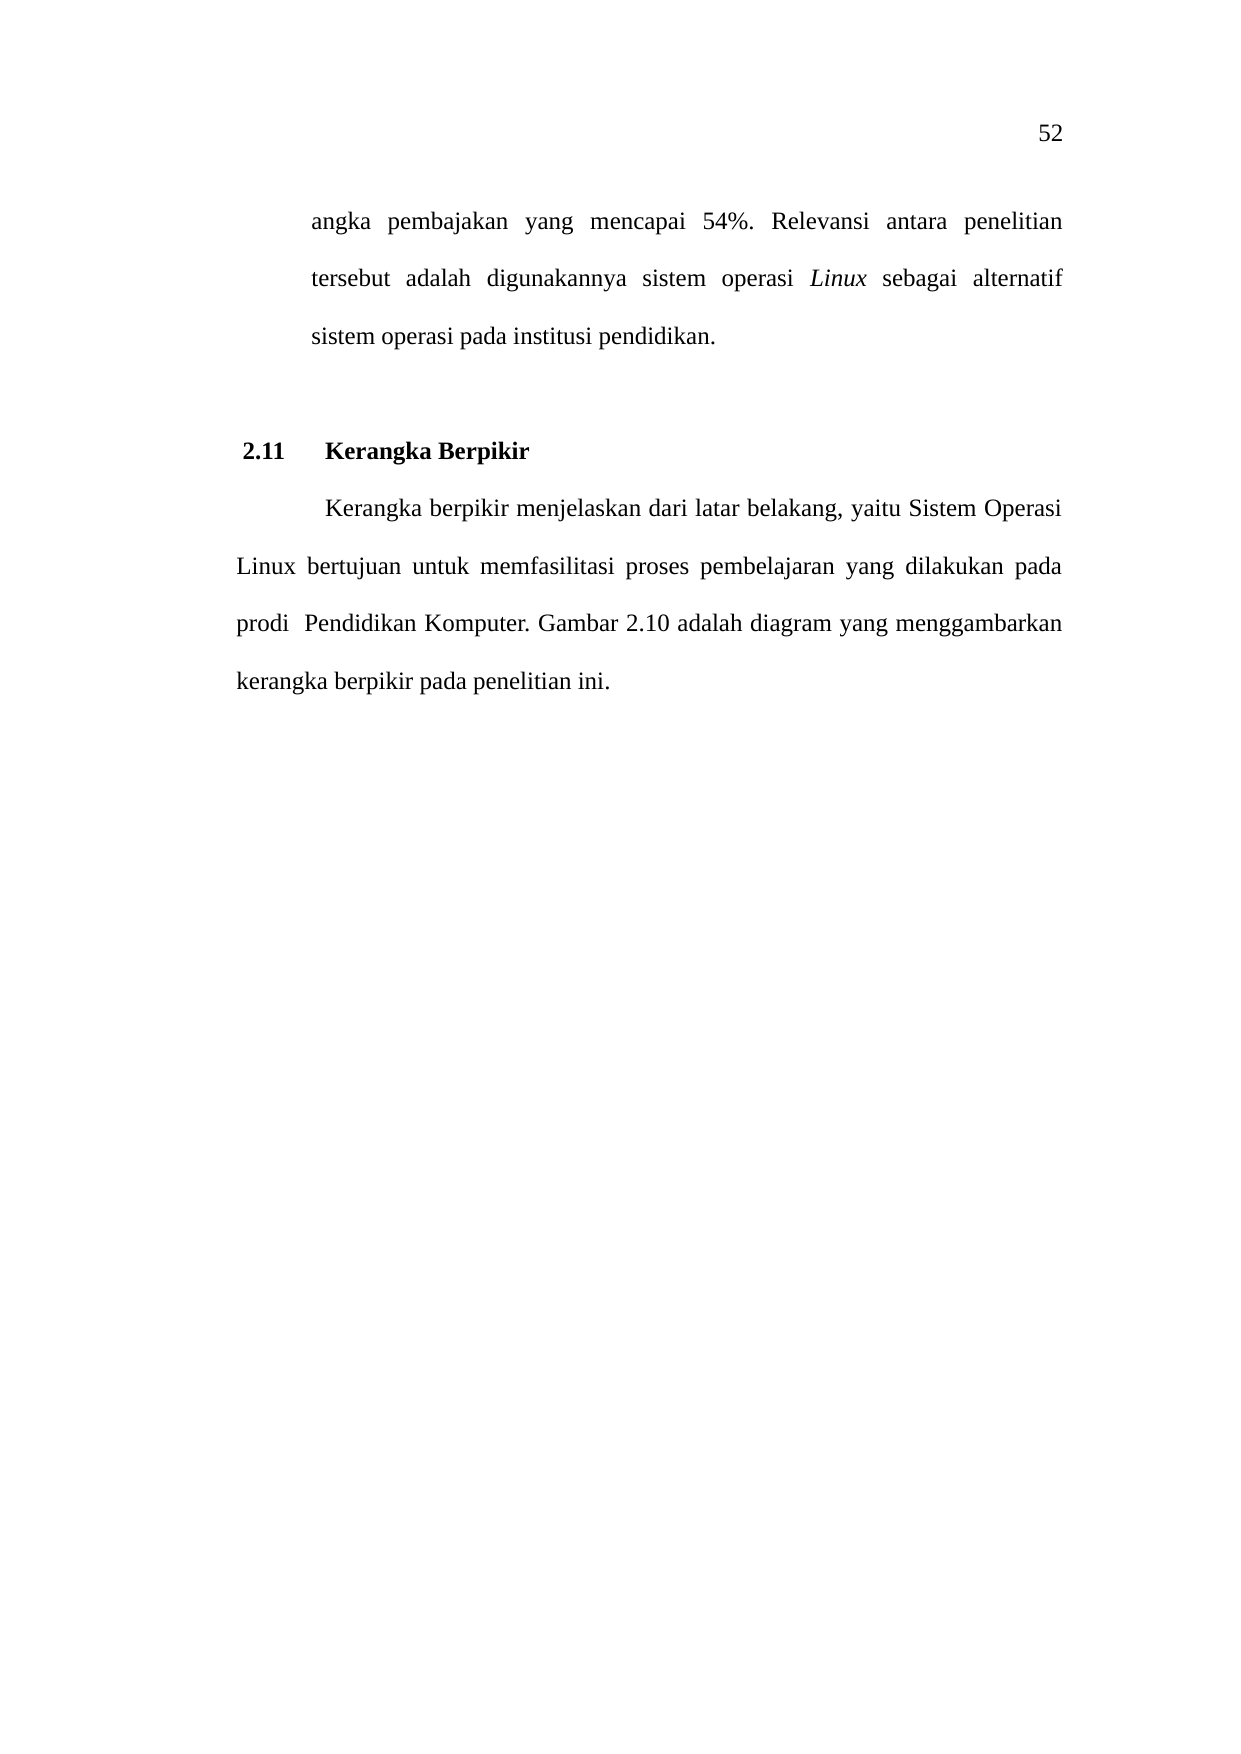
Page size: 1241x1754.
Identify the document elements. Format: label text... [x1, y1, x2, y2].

subtitle Kerangka Berpikir [236, 436, 1063, 465]
list angka pembajakan yang mencapai 54%. Relevansi antara penelitian tersebut adalah digunakannya sistem operasi Linux sebagai alternatif sistem operasi pada institusi pendidikan. [274, 206, 1063, 350]
text Kerangka berpikir menjelaskan dari latar belakang, yaitu Sistem Operasi Linux bertujuan untuk memfasilitasi proses pembelajaran yang dilakukan pada prodi Pendidikan Komputer. Gambar 2.10 adalah diagram yang menggambarkan kerangka berpikir pada penelitian ini. [236, 493, 1063, 695]
